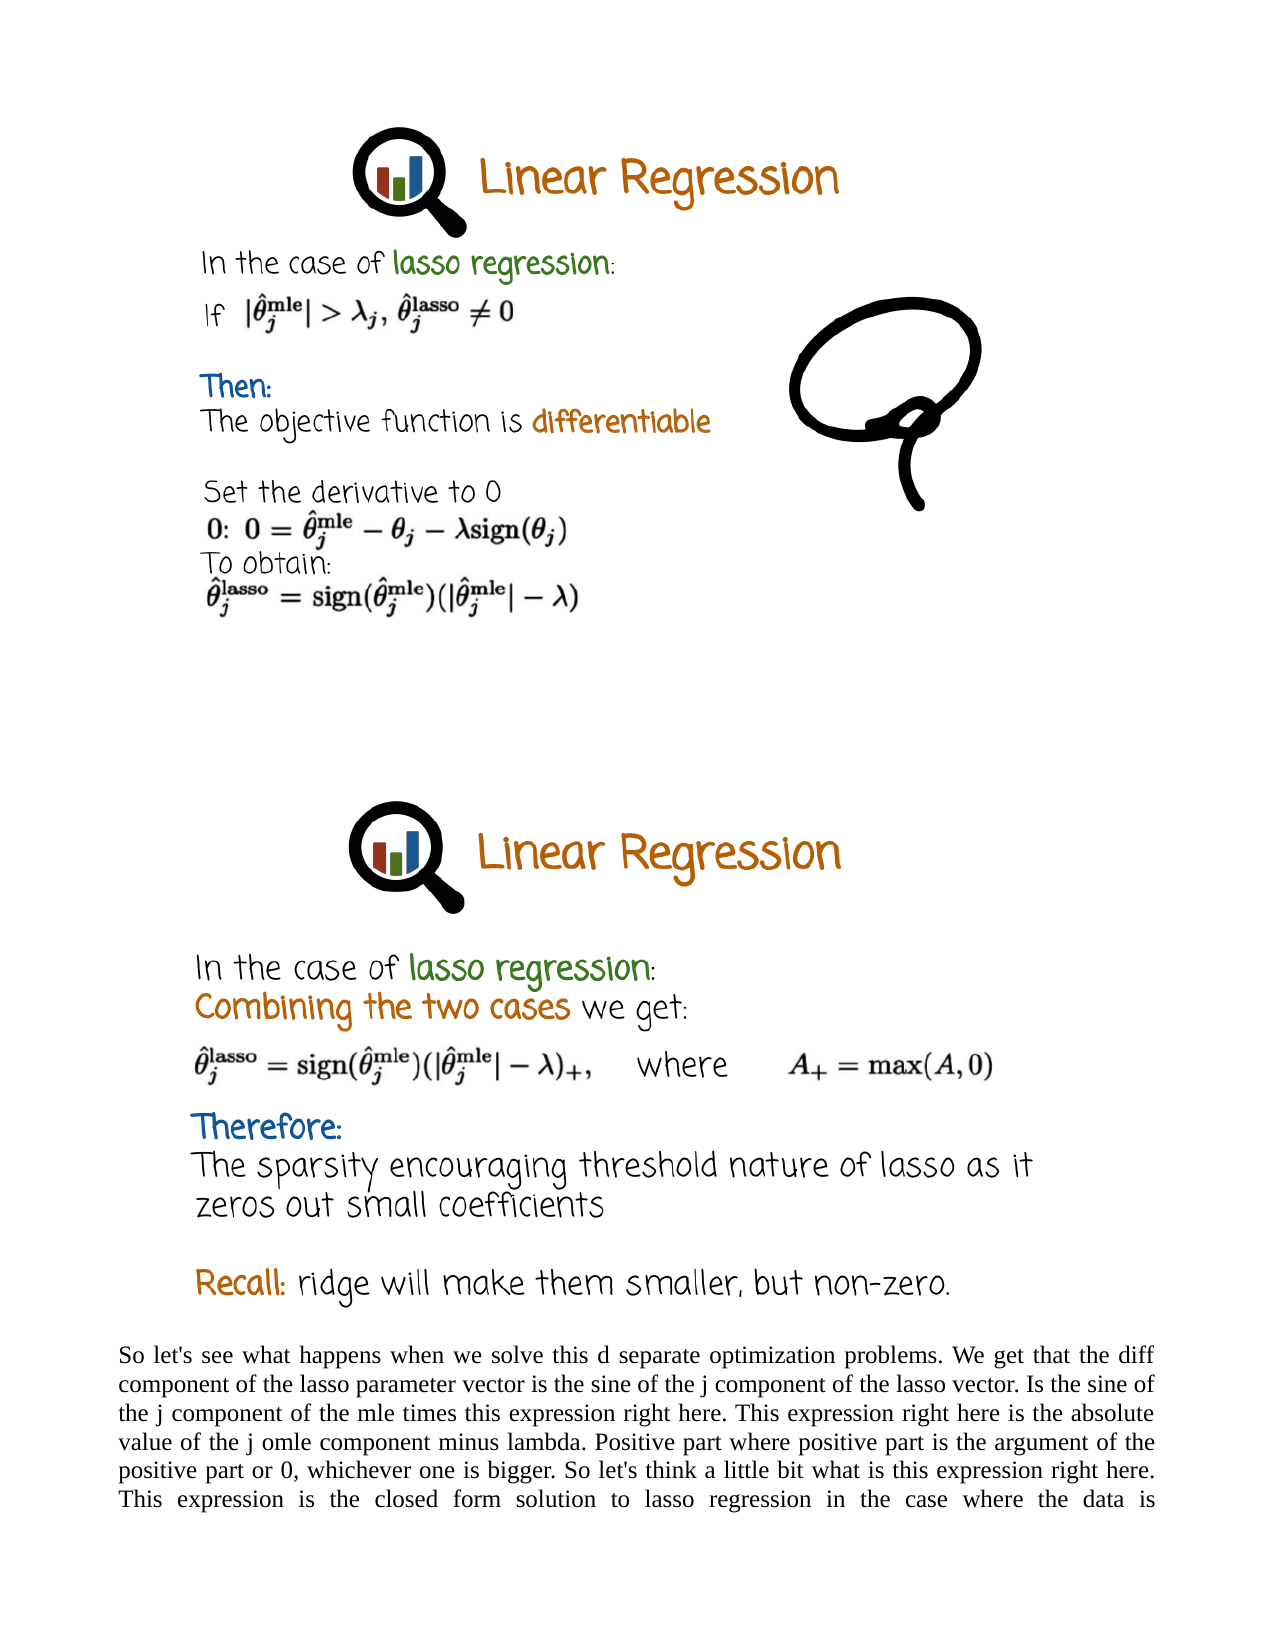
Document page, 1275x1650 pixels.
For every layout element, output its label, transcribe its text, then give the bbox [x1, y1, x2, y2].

text So let's see what happens when we solve this d separate optimization problems. We get that the diff component of the lasso parameter vector is the sine of the j component of the lasso vector. Is the sine of the j component of the mle times this expression right here. This expression right here is the absolute value of the j omle component minus lambda. Positive part where positive part is the argument of the positive part or 0, whichever one is bigger. So let's think a little bit what is this expression right here. This expression is the closed form solution to lasso regression in the case where the data is [118, 1340, 1157, 1513]
picture [118, 118, 1157, 626]
picture [118, 798, 1157, 1312]
